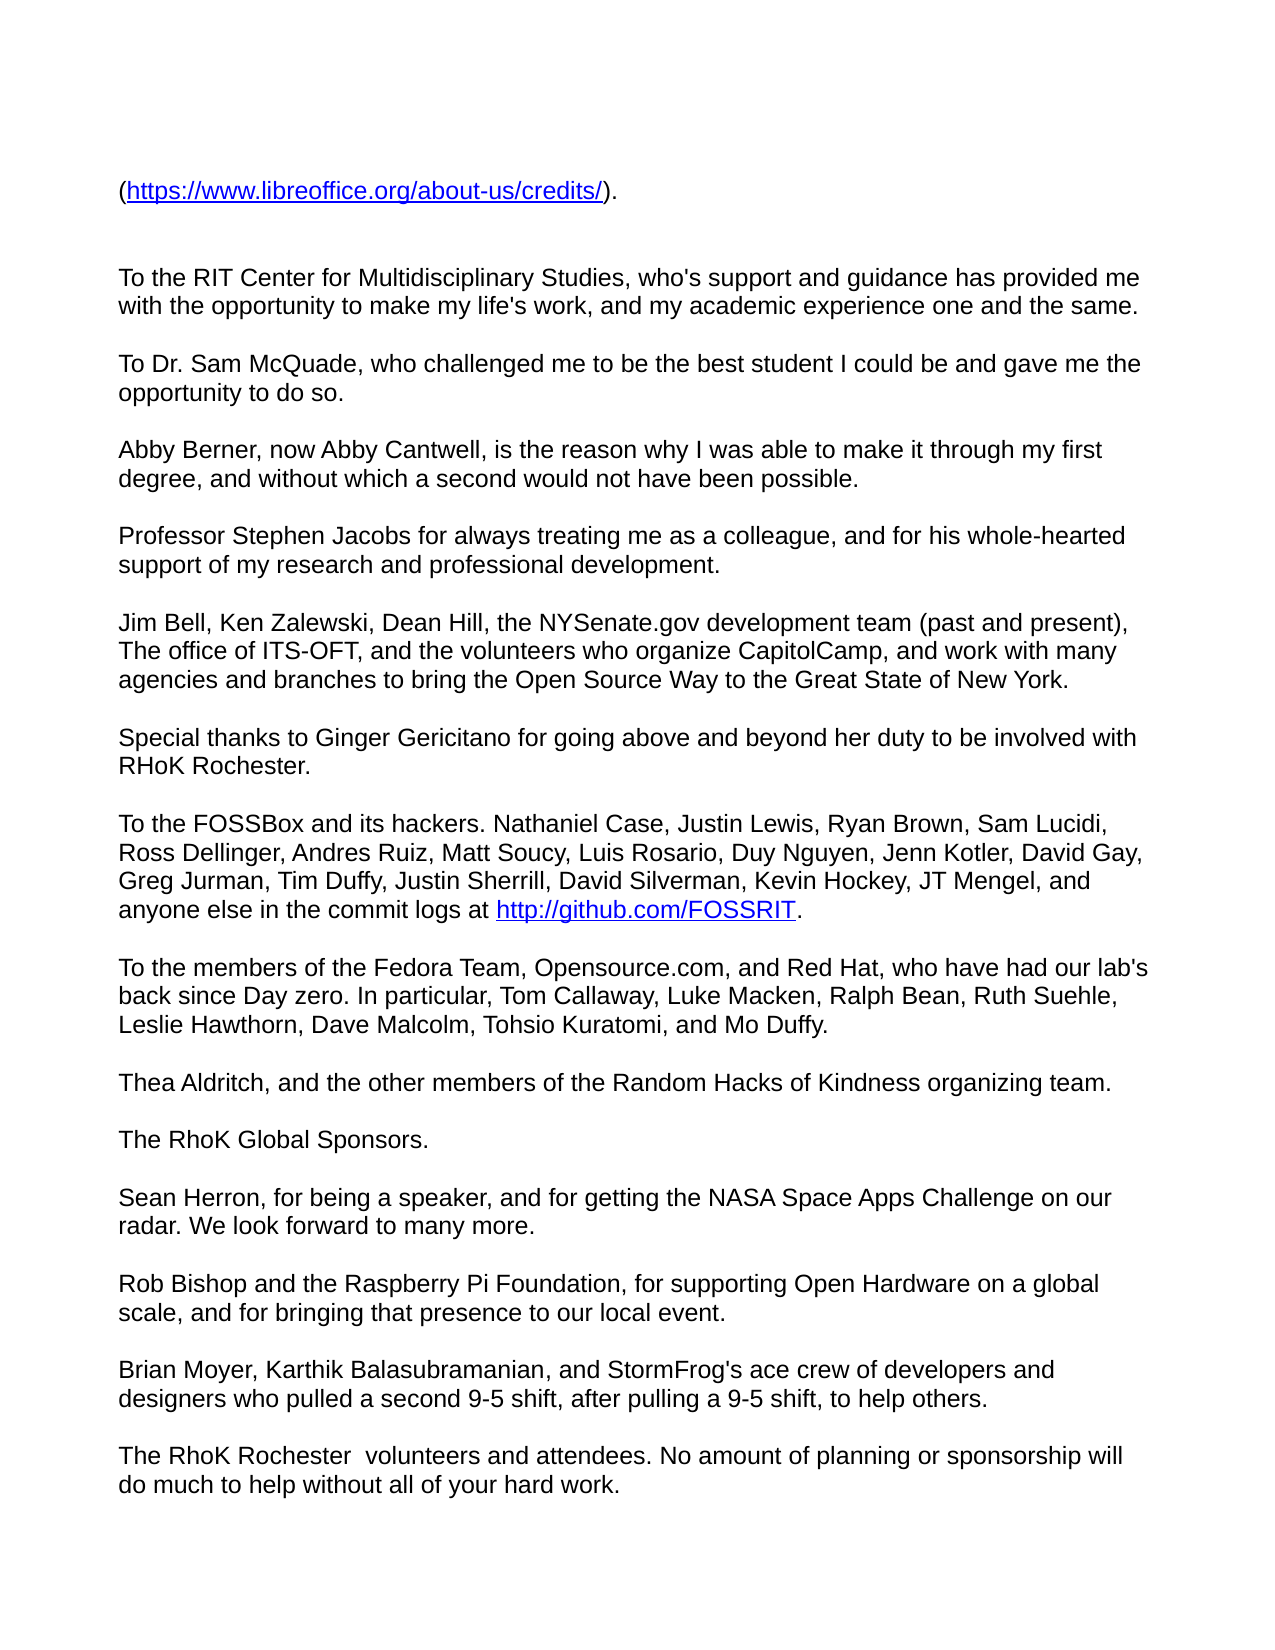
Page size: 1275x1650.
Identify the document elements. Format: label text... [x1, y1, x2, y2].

text Professor Stephen Jacobs for always treating me as a colleague, and for his whole-hearted support of my research and professional development. [118, 521, 1157, 579]
text Jim Bell, Ken Zalewski, Dean Hill, the NYSenate.gov development team (past and present), The office of ITS-OFT, and the volunteers who organize CapitolCamp, and work with many agencies and branches to bring the Open Source Way to the Great State of New York. [118, 608, 1157, 694]
text To the members of the Fedora Team, Opensource.com, and Red Hat, who have had our lab's back since Day zero. In particular, Tom Callaway, Luke Macken, Ralph Bean, Ruth Suehle, Leslie Hawthorn, Dave Malcolm, Tohsio Kuratomi, and Mo Duffy. [118, 953, 1157, 1039]
text Special thanks to Ginger Gericitano for going above and beyond her duty to be involved with RHoK Rochester. [118, 723, 1157, 780]
text The RhoK Global Sponsors. [118, 1125, 1157, 1154]
text (https://www.libreoffice.org/about-us/credits/). [118, 176, 1157, 205]
text The RhoK Rochester volunteers and attendees. No amount of planning or sponsorship will do much to help without all of your hard work. [118, 1441, 1157, 1499]
text Abby Berner, now Abby Cantwell, is the reason why I was able to make it through my first degree, and without which a second would not have been possible. [118, 435, 1157, 493]
text Brian Moyer, Karthik Balasubramanian, and StormFrog's ace crew of developers and designers who pulled a second 9-5 shift, after pulling a 9-5 shift, to help others. [118, 1355, 1157, 1413]
text To the FOSSBox and its hackers. Nathaniel Case, Justin Lewis, Ryan Brown, Sam Lucidi, Ross Dellinger, Andres Ruiz, Matt Soucy, Luis Rosario, Duy Nguyen, Jenn Kotler, David Gay, Greg Jurman, Tim Duffy, Justin Sherrill, David Silverman, Kevin Hockey, JT Mengel, and anyone else in the commit logs at http://github.com/FOSSRIT. [118, 809, 1157, 924]
text Sean Herron, for being a speaker, and for getting the NASA Space Apps Challenge on our radar. We look forward to many more. [118, 1183, 1157, 1240]
text Rob Bishop and the Raspberry Pi Foundation, for supporting Open Hardware on a global scale, and for bringing that presence to our local event. [118, 1269, 1157, 1326]
text Thea Aldritch, and the other members of the Random Hacks of Kindness organizing team. [118, 1068, 1157, 1096]
text To the RIT Center for Multidisciplinary Studies, who's support and guidance has provided me with the opportunity to make my life's work, and my academic experience one and the same. [118, 263, 1157, 320]
text To Dr. Sam McQuade, who challenged me to be the best student I could be and gave me the opportunity to do so. [118, 349, 1157, 406]
